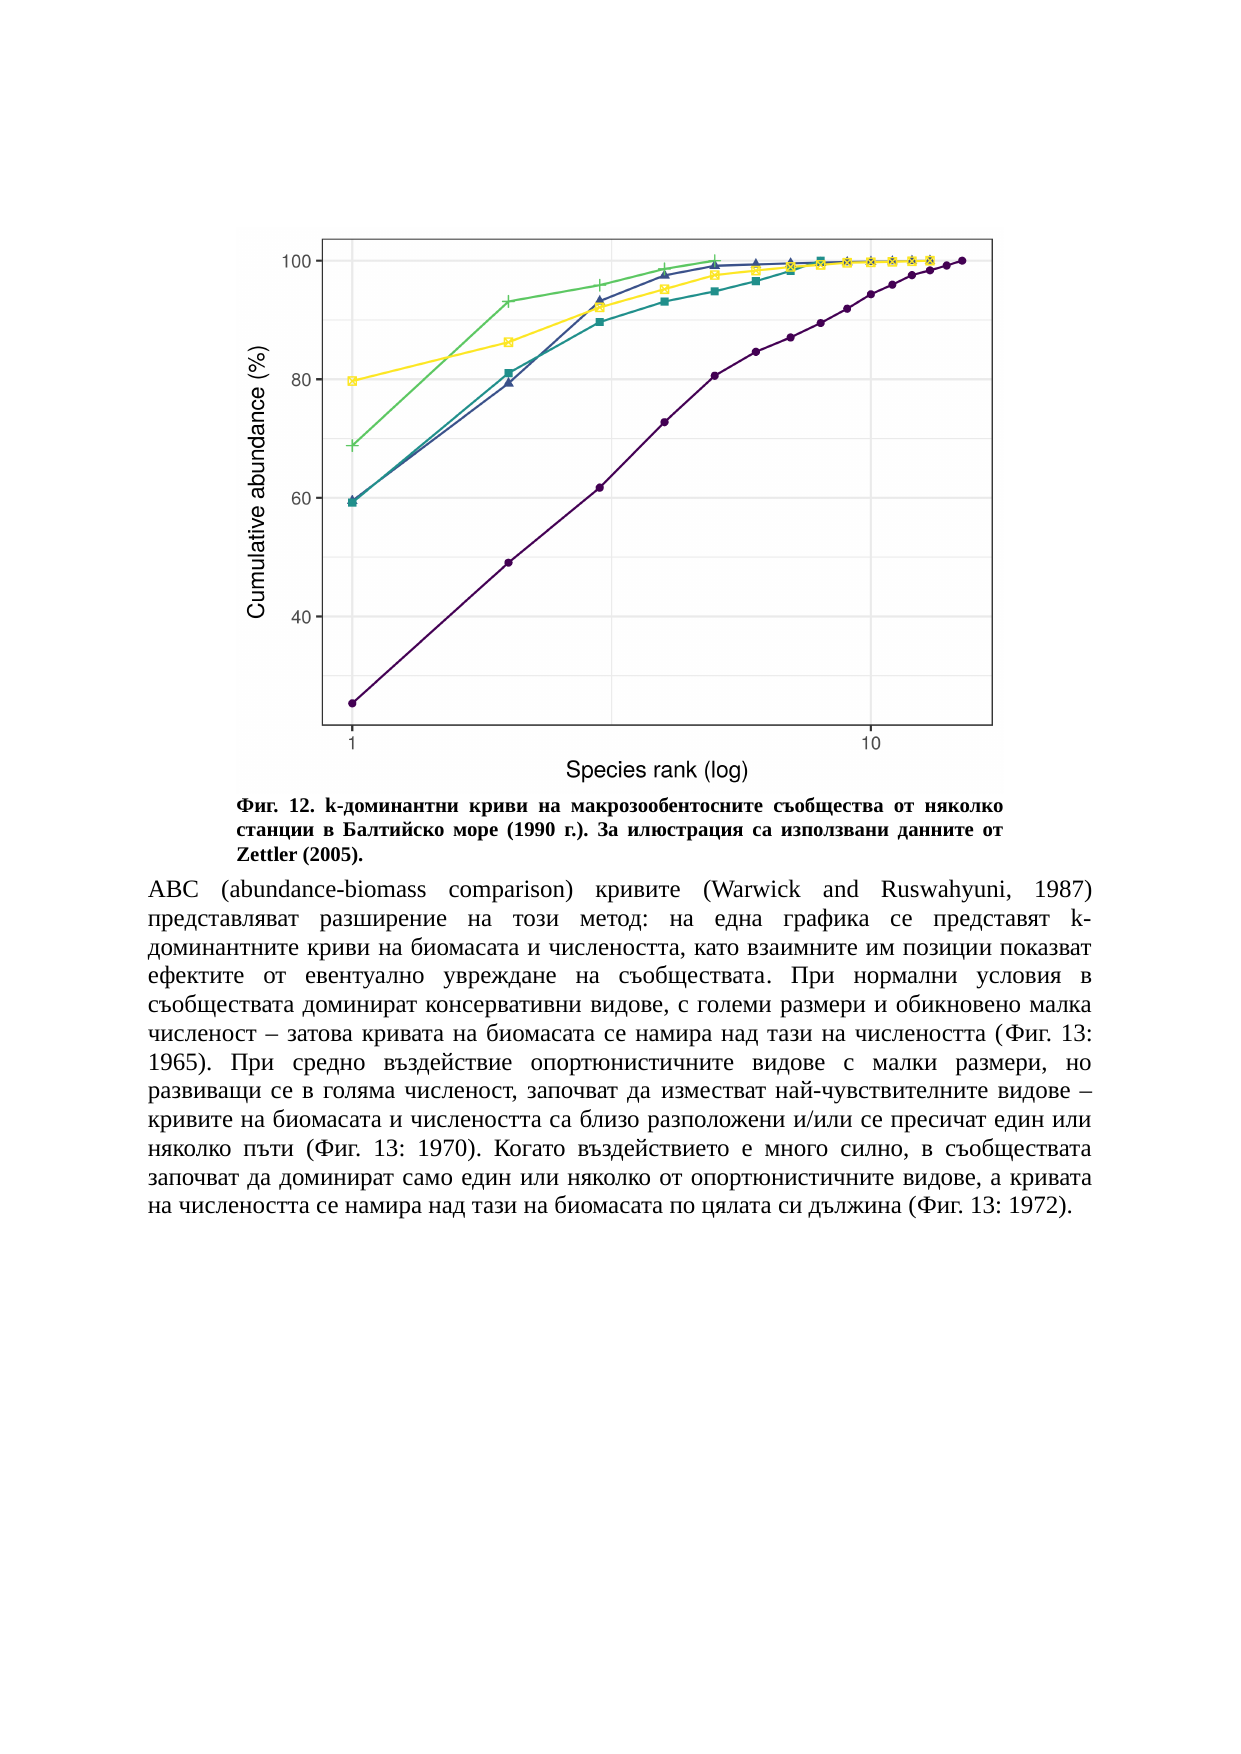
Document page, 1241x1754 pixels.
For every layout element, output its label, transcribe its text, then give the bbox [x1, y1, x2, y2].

text ABC (abundance-biomass comparison) кривите (Warwick and Ruswahyuni, 1987) представляват разширение на този метод: на една графика се представят k-доминантните криви на биомасата и числеността, като взаимните им позиции показват ефектите от евентуално увреждане на съобществата. При нормални условия в съобществата доминират консервативни видове, с големи размери и обикновено малка численост – затова кривата на биомасата се намира над тази на числеността (Фиг. 13: 1965). При средно въздействие опортюнистичните видове с малки размери, но развиващи се в голяма численост, започват да изместват най-чувствителните видове – кривите на биомасата и числеността са близо разположени и/или се пресичат един или няколко пъти (Фиг. 13: 1970). Когато въздействието е много силно, в съобществата започват да доминират само един или няколко от опортюнистичните видове, а кривата на числеността се намира над тази на биомасата по цялата си дължина (Фиг. 13: 1972). [148, 874, 1093, 1219]
picture [236, 227, 1004, 794]
text Фиг. 12. k-доминантни криви на макрозообентосните съобщества от няколко станции в Балтийско море (1990 г.). За илюстрация са използвани данните от Zettler (2005). [236, 794, 1004, 866]
